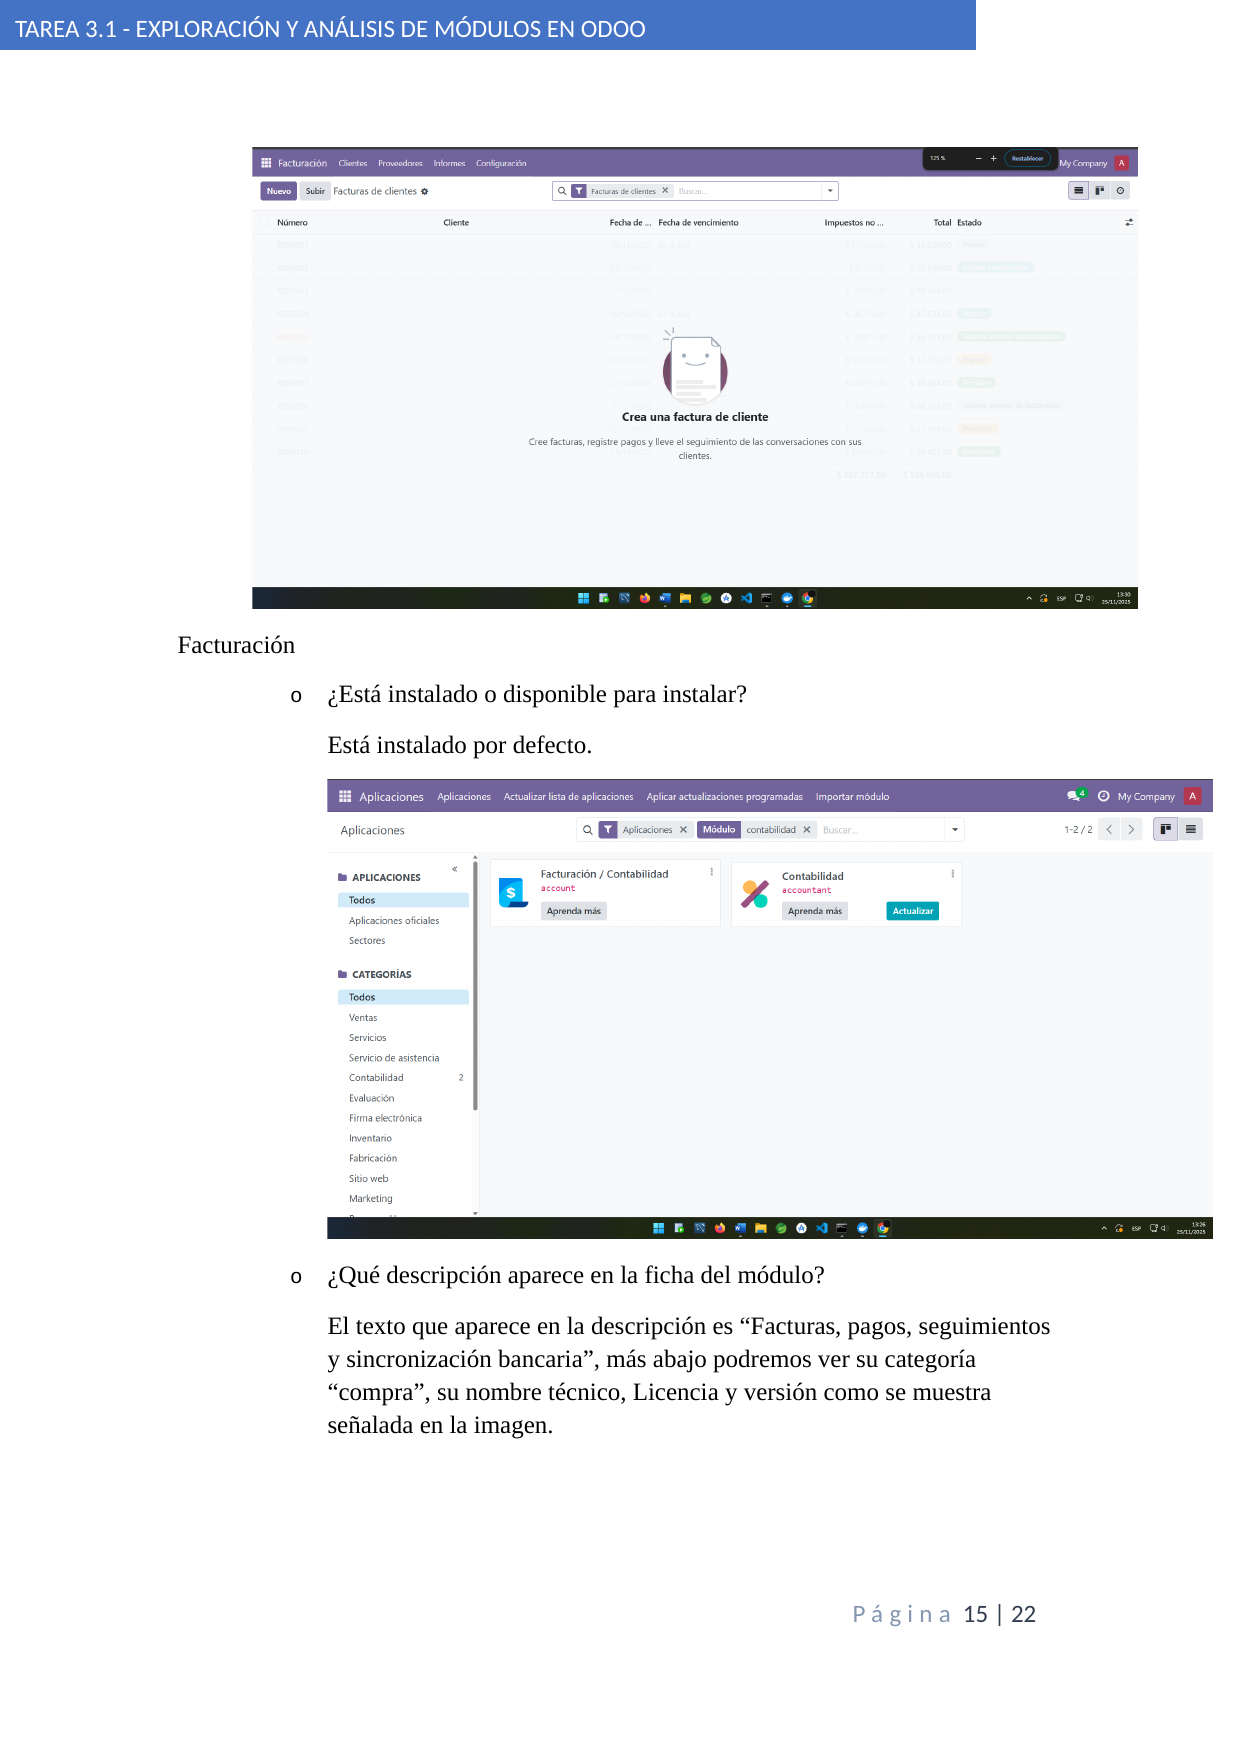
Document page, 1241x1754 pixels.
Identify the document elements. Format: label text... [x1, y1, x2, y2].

text Está instalado por defecto. [327, 730, 1063, 759]
text Facturación [177, 630, 1063, 658]
list ¿Qué descripción aparece en la ficha del módulo? [290, 1260, 1063, 1290]
list ¿Está instalado o disponible para instalar? [290, 679, 1063, 709]
text El texto que aparece en la descripción es “Facturas, pagos, seguimientos y sincronización bancaria”, más abajo podremos ver su categoría “compra”, su nombre técnico, Licencia y versión como se muestra señalada en la imagen. [327, 1311, 1063, 1438]
